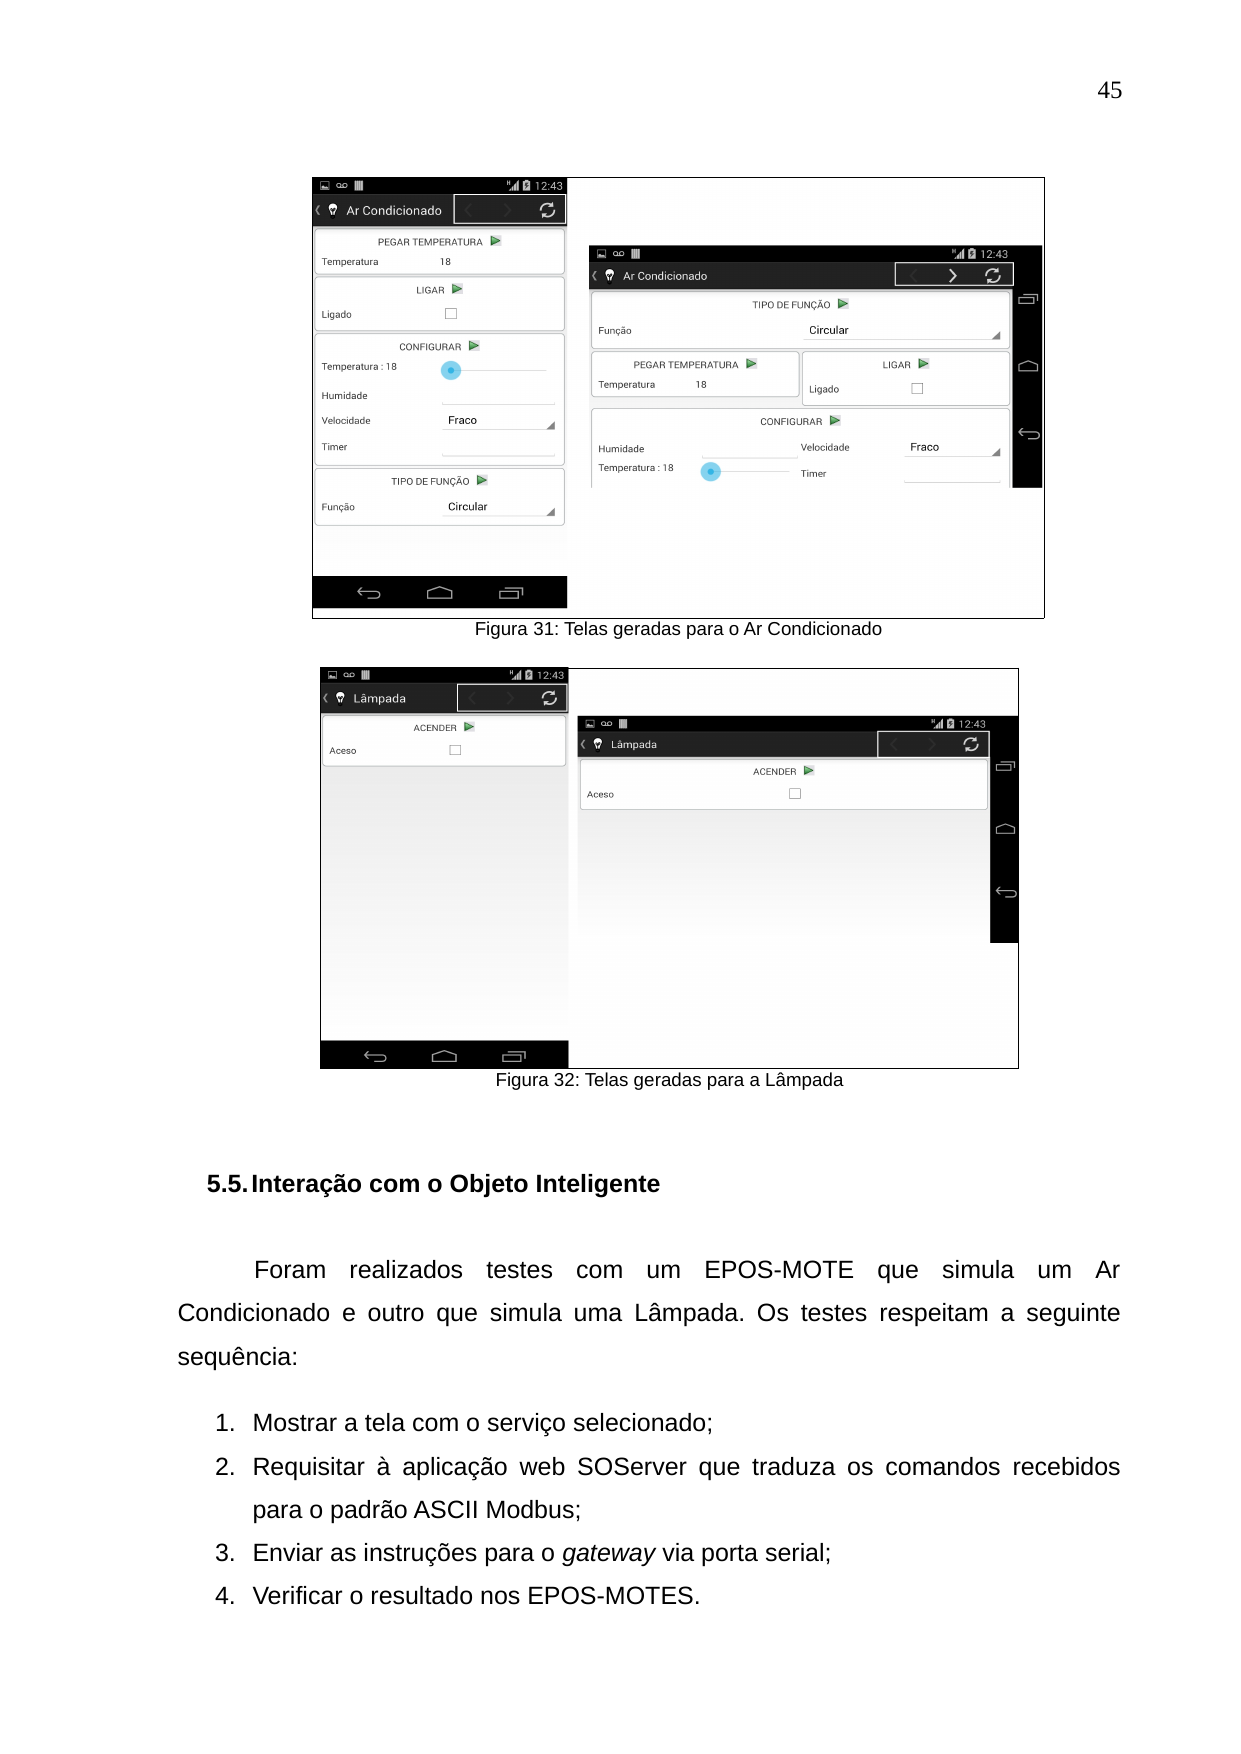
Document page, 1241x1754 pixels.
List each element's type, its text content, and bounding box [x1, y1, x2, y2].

list Verificar o resultado nos EPOS-MOTES. [215, 1581, 1122, 1609]
text Foram realizados testes com um EPOS-MOTE que simula um Ar Condicionado e outro que simula uma Lâmpada. Os testes respeitam a seguinte sequência: [177, 1255, 1122, 1370]
picture [321, 669, 1018, 1068]
list Interação com o Objeto Inteligente [177, 1169, 1122, 1198]
list Mostrar a tela com o serviço selecionado; [215, 1408, 1122, 1437]
list Enviar as instruções para o gateway via porta serial; [215, 1538, 1122, 1566]
text Figura 32: Telas geradas para a Lâmpada [320, 1069, 1018, 1090]
picture [313, 178, 1044, 618]
text Figura 31: Telas geradas para o Ar Condicionado [312, 619, 1044, 639]
list Requisitar à aplicação web SOServer que traduza os comandos recebidos para o padrão ASCII Modbus; [215, 1451, 1122, 1523]
